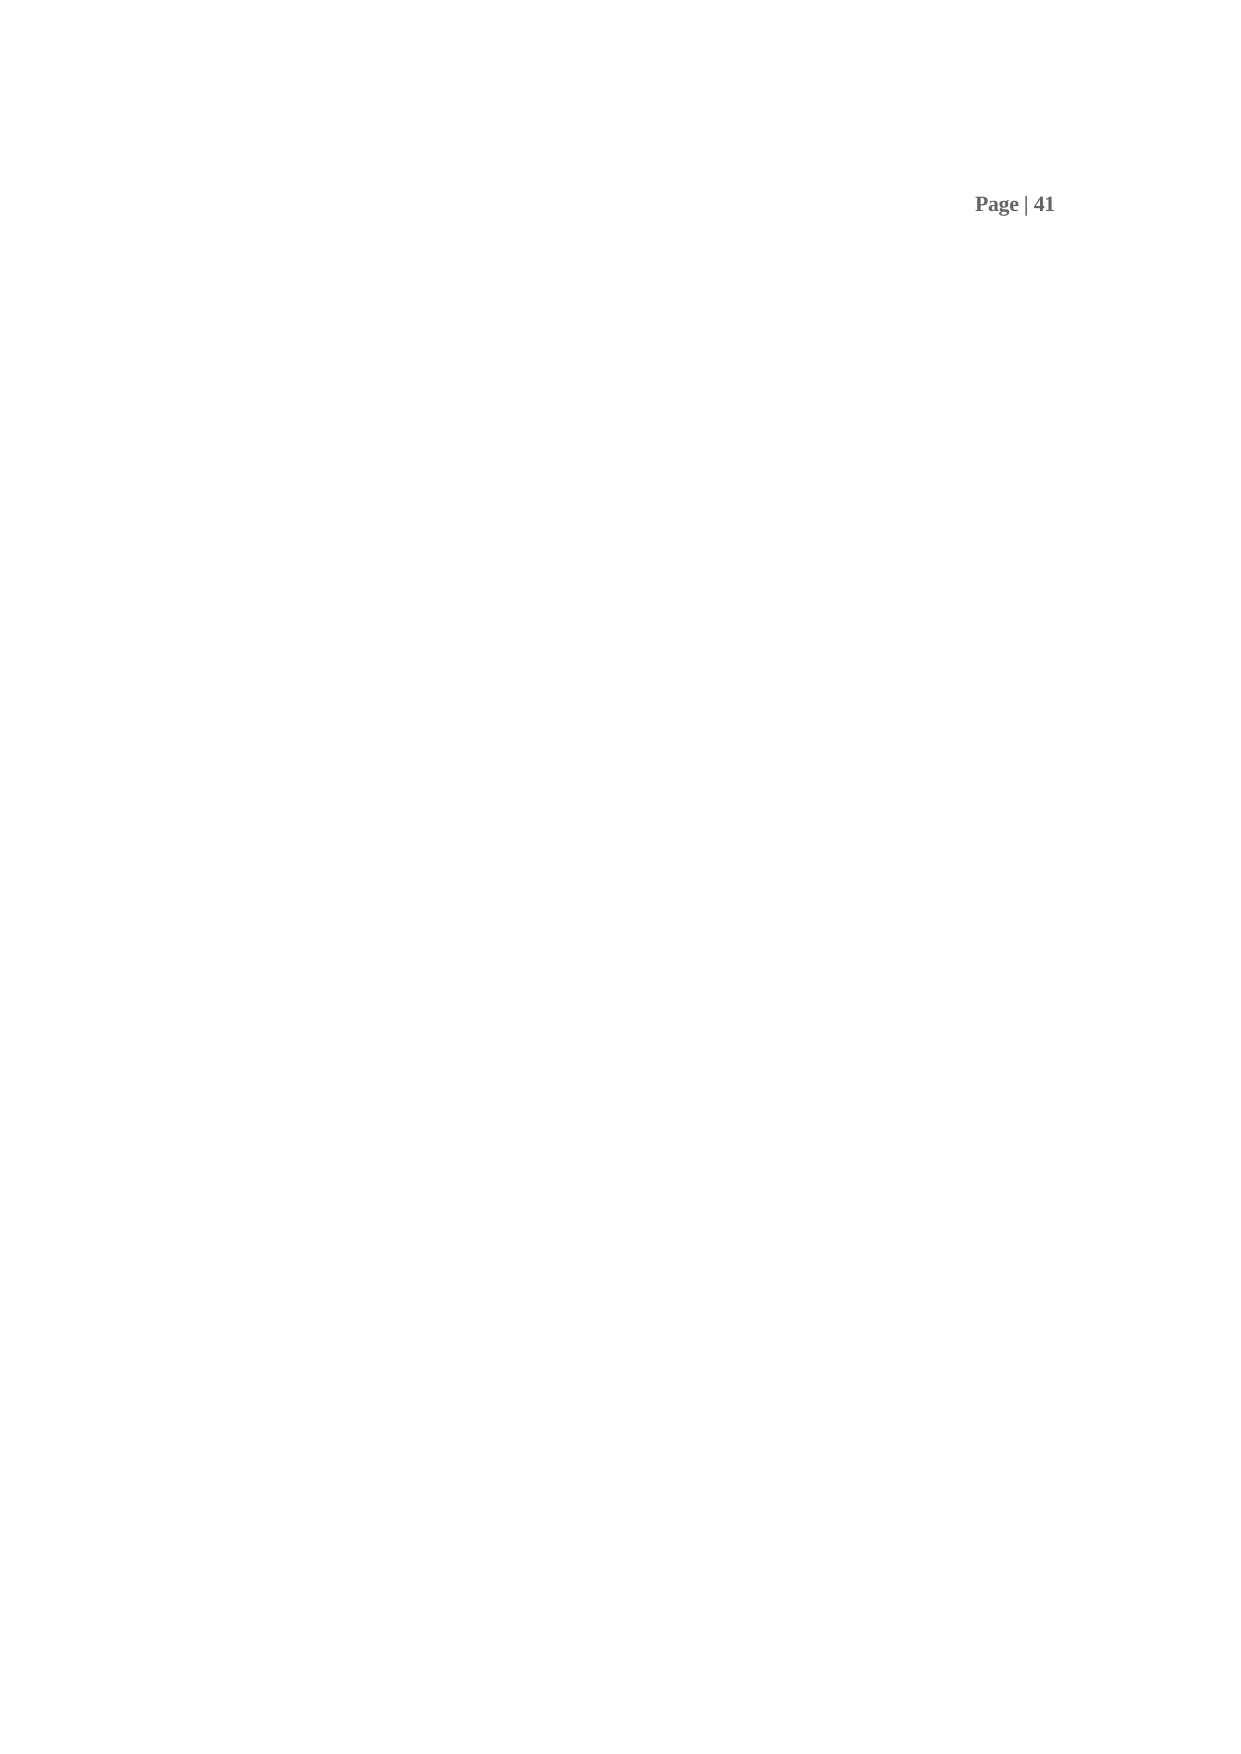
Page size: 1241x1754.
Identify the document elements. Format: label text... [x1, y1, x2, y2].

text Page | 41 [150, 189, 1068, 217]
